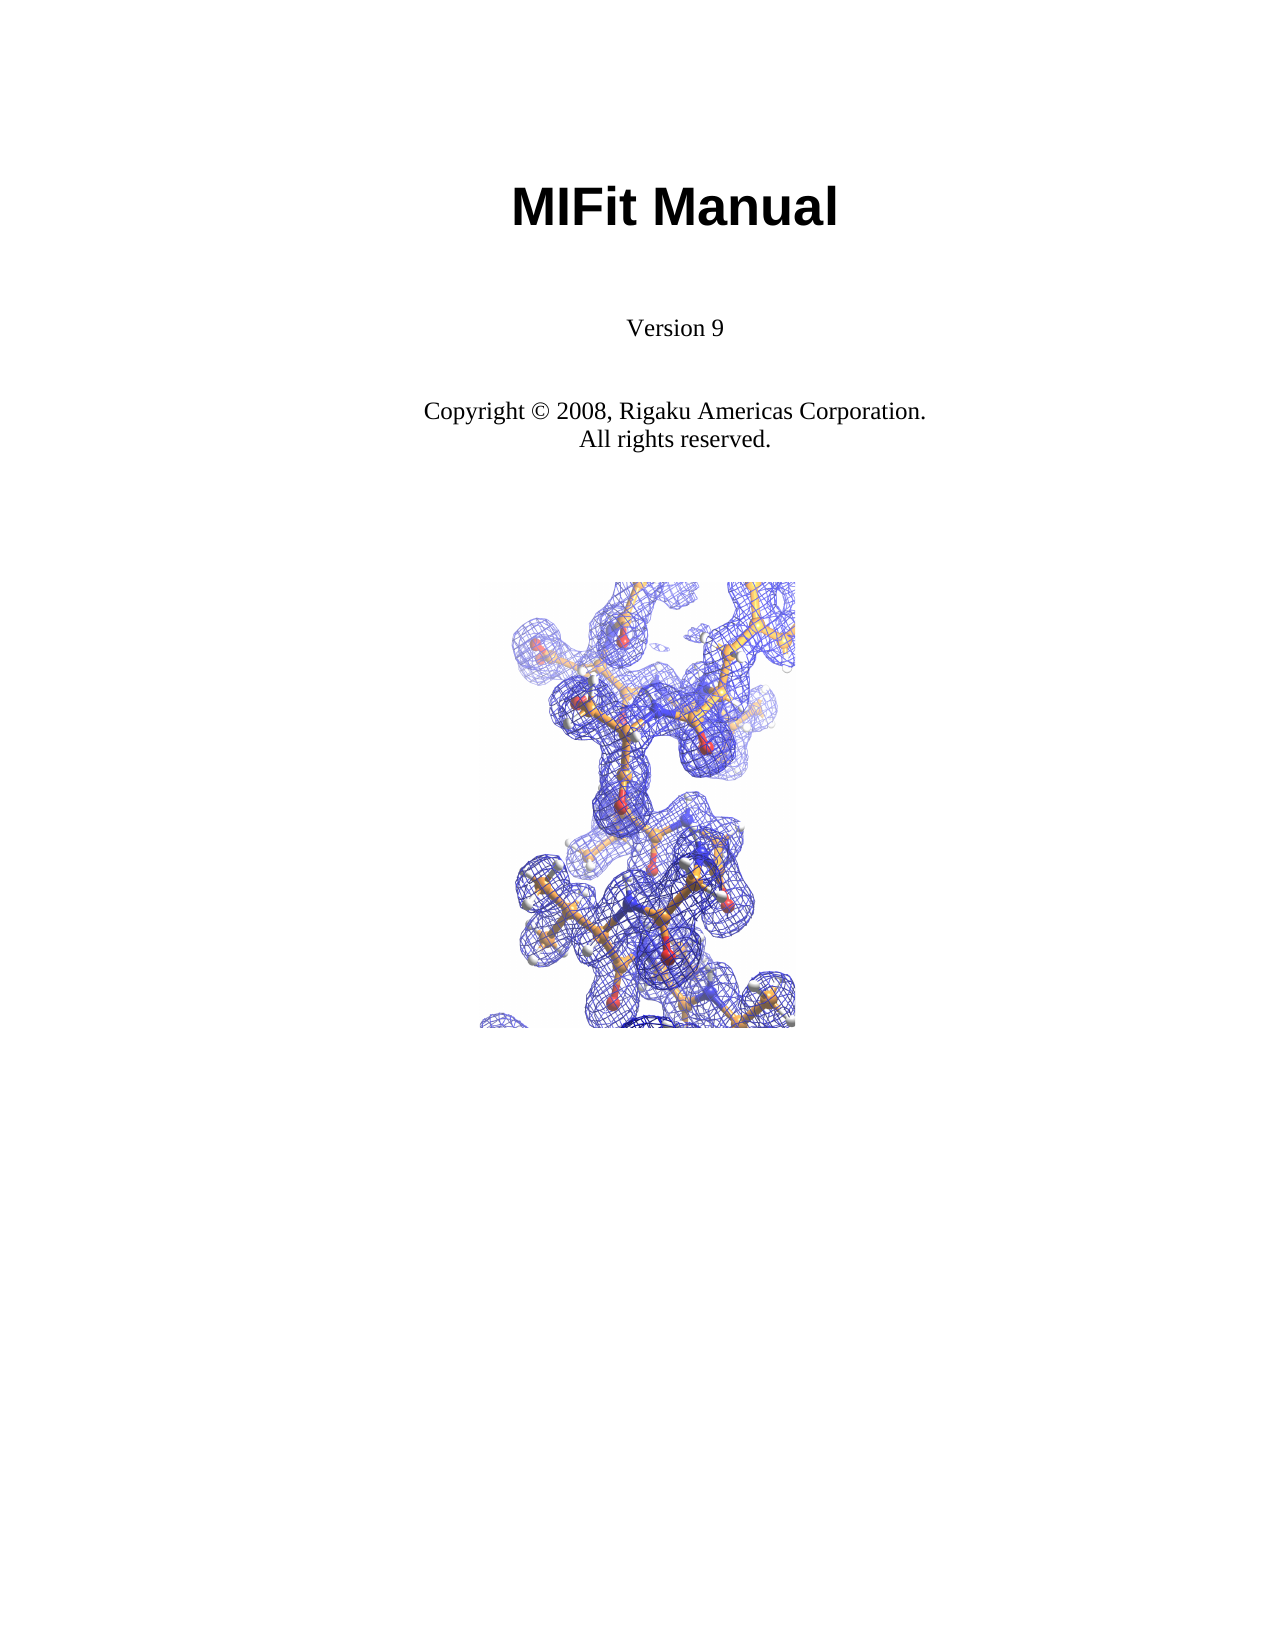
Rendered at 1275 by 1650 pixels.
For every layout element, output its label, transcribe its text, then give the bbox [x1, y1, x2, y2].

picture [479, 582, 796, 1028]
text Copyright © 2008, Rigaku Americas Corporation. All rights reserved. [225, 396, 1125, 453]
text Version 9 [225, 313, 1125, 342]
title MIFit Manual [225, 175, 1125, 237]
